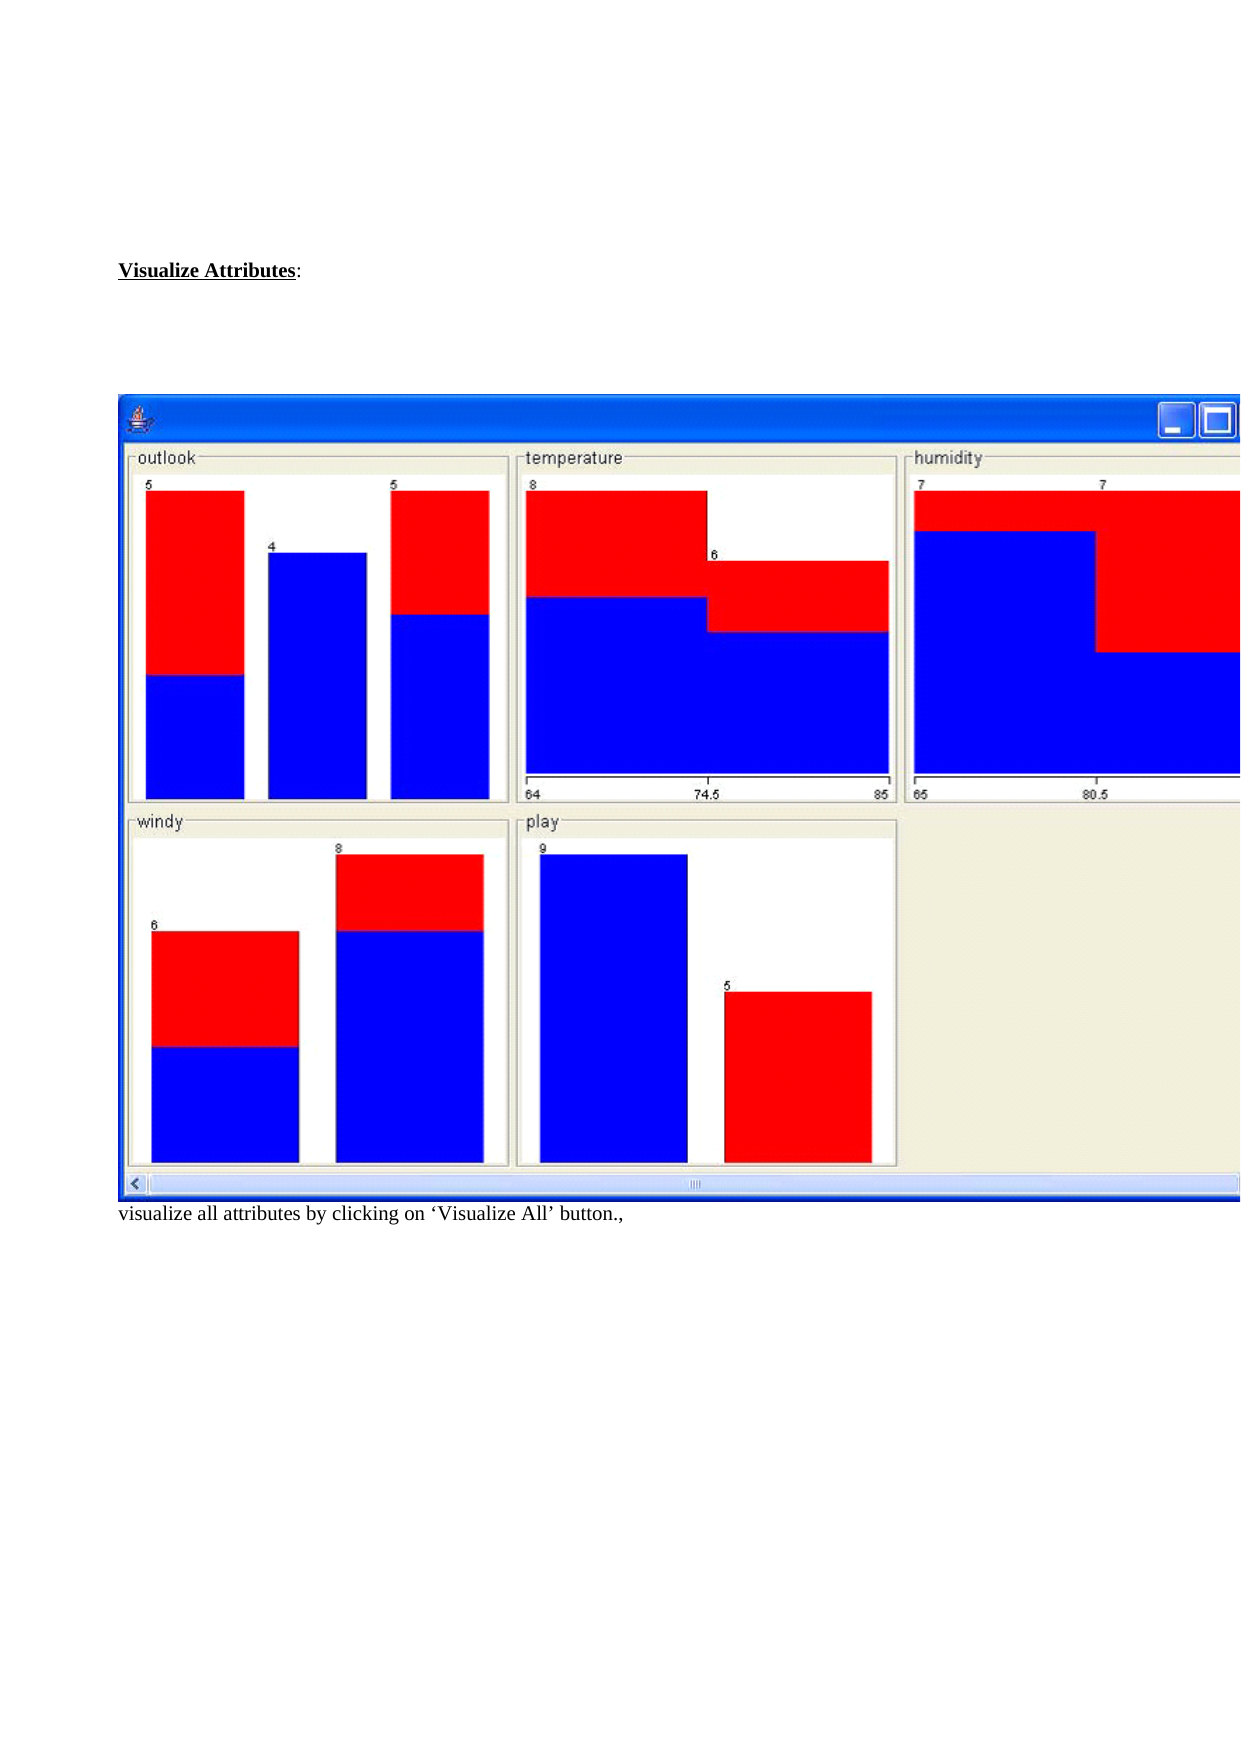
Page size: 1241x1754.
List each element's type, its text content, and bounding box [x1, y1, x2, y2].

text visualize all attributes by clicking on ‘Visualize All’ button., [118, 1202, 1122, 1225]
text Visualize Attributes: [118, 258, 1122, 282]
